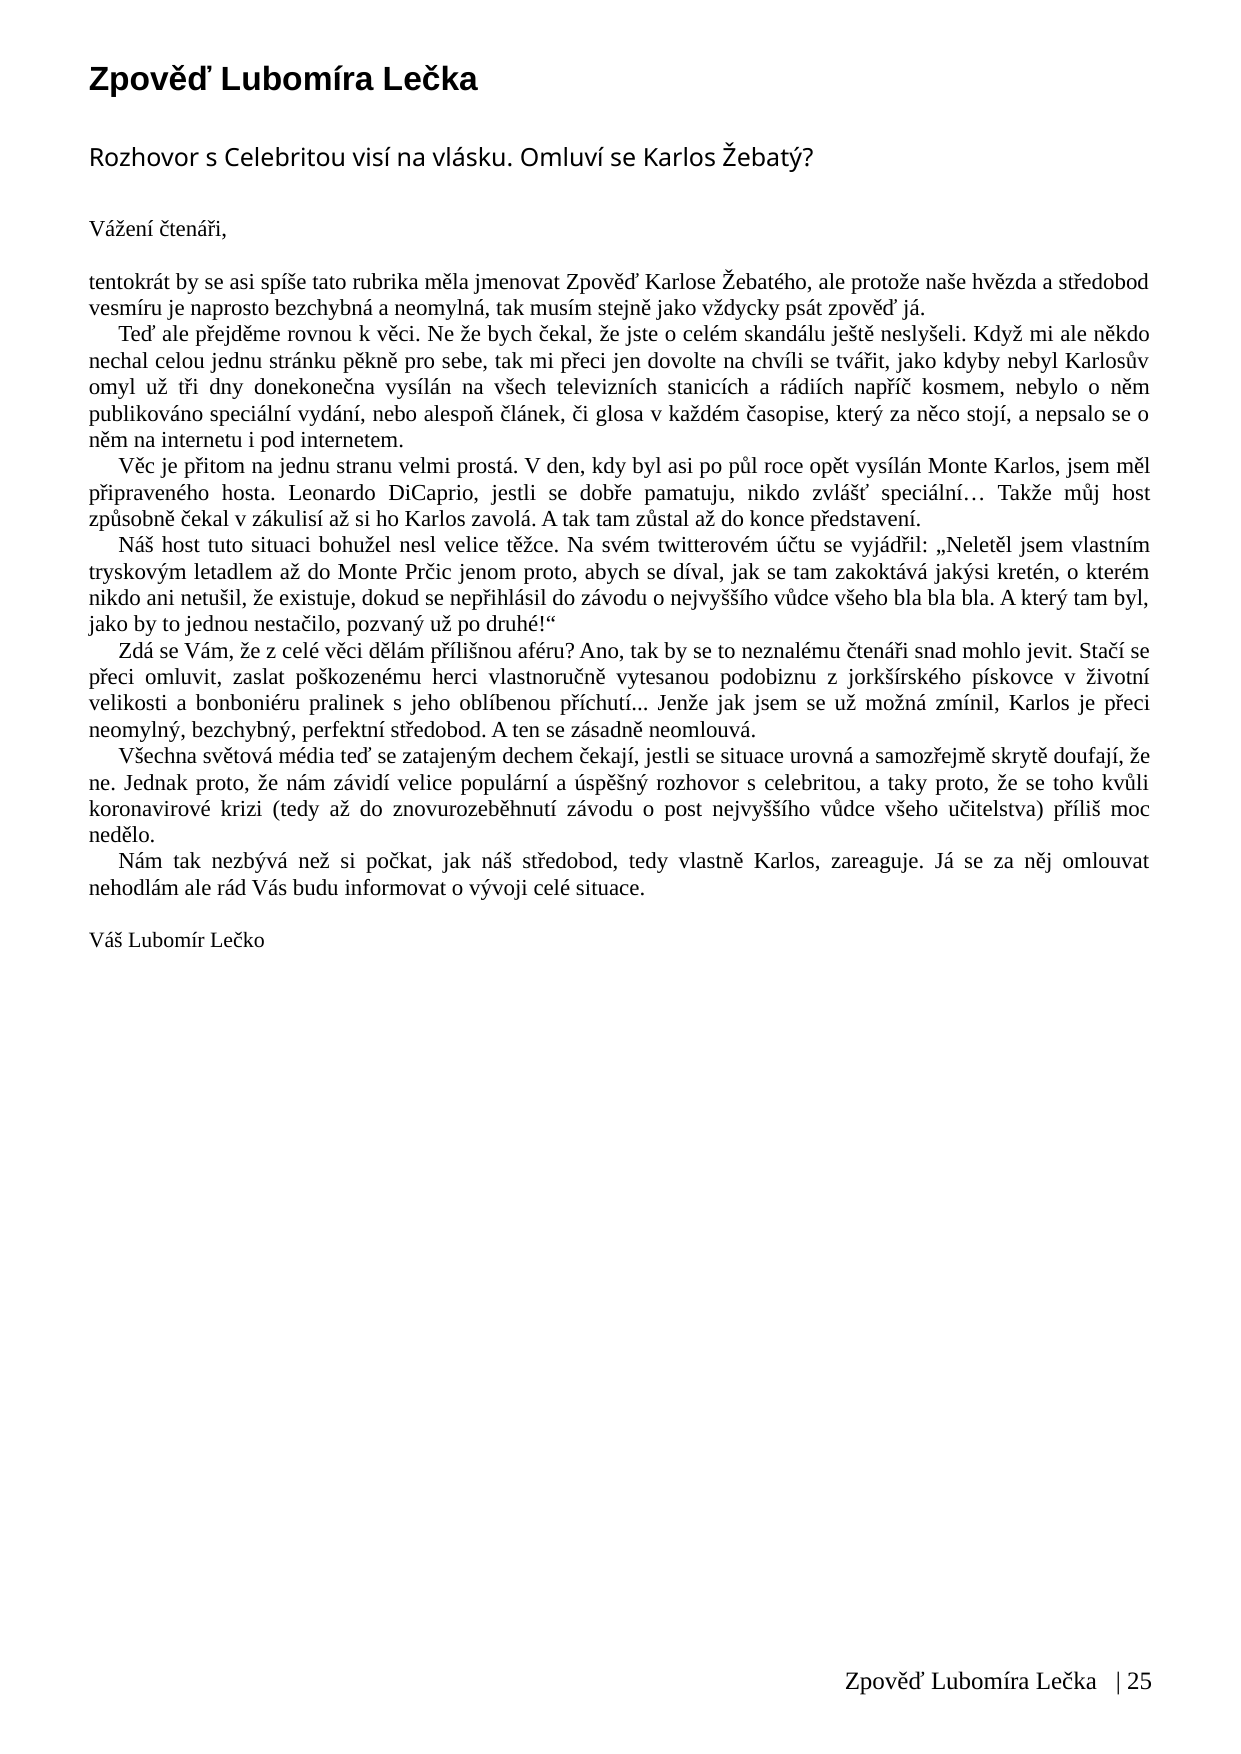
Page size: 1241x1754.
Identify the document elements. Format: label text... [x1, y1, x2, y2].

text Rozhovor s Celebritou visí na vlásku. Omluví se Karlos Žebatý? [88, 139, 1152, 173]
text Náš host tuto situaci bohužel nesl velice těžce. Na svém twitterovém účtu se vyjádřil: „Neletěl jsem vlastním tryskovým letadlem až do Monte Prčic jenom proto, abych se díval, jak se tam zakoktává jakýsi kretén, o kterém nikdo ani netušil, že existuje, dokud se nepřihlásil do závodu o nejvyššího vůdce všeho bla bla bla. A který tam byl, jako by to jednou nestačilo, pozvaný už po druhé!“ [88, 531, 1152, 637]
text Nám tak nezbývá než si počkat, jak náš středobod, tedy vlastně Karlos, zareaguje. Já se za něj omlouvat nehodlám ale rád Vás budu informovat o vývoji celé situace. [88, 848, 1152, 900]
text tentokrát by se asi spíše tato rubrika měla jmenovat Zpověď Karlose Žebatého, ale protože naše hvězda a středobod vesmíru je naprosto bezchybná a neomylná, tak musím stejně jako vždycky psát zpověď já. [88, 268, 1152, 321]
text Vážení čtenáři, [88, 215, 1152, 241]
text Zdá se Vám, že z celé věci dělám přílišnou aféru? Ano, tak by se to neznalému čtenáři snad mohlo jevit. Stačí se přeci omluvit, zaslat poškozenému herci vlastnoručně vytesanou podobiznu z jorkšírského pískovce v životní velikosti a bonboniéru pralinek s jeho oblíbenou příchutí... Jenže jak jsem se už možná zmínil, Karlos je přeci neomylný, bezchybný, perfektní středobod. A ten se zásadně neomlouvá. [88, 637, 1152, 742]
subtitle Zpověď Lubomíra Lečka [88, 59, 1152, 98]
text Všechna světová média teď se zatajeným dechem čekají, jestli se situace urovná a samozřejmě skrytě doufají, že ne. Jednak proto, že nám závidí velice populární a úspěšný rozhovor s celebritou, a taky proto, že se toho kvůli koronavirové krizi (tedy až do znovurozeběhnutí závodu o post nejvyššího vůdce všeho učitelstva) příliš moc nedělo. [88, 742, 1152, 848]
text Teď ale přejděme rovnou k věci. Ne že bych čekal, že jste o celém skandálu ještě neslyšeli. Když mi ale někdo nechal celou jednu stránku pěkně pro sebe, tak mi přeci jen dovolte na chvíli se tvářit, jako kdyby nebyl Karlosův omyl už tři dny donekonečna vysílán na všech televizních stanicích a rádiích napříč kosmem, nebylo o něm publikováno speciální vydání, nebo alespoň článek, či glosa v každém časopise, který za něco stojí, a nepsalo se o něm na internetu i pod internetem. [88, 321, 1152, 452]
text Váš Lubomír Lečko [88, 927, 1152, 952]
text Věc je přitom na jednu stranu velmi prostá. V den, kdy byl asi po půl roce opět vysílán Monte Karlos, jsem měl připraveného hosta. Leonardo DiCaprio, jestli se dobře pamatuju, nikdo zvlášť speciální… Takže můj host způsobně čekal v zákulisí až si ho Karlos zavolá. A tak tam zůstal až do konce představení. [88, 452, 1152, 531]
